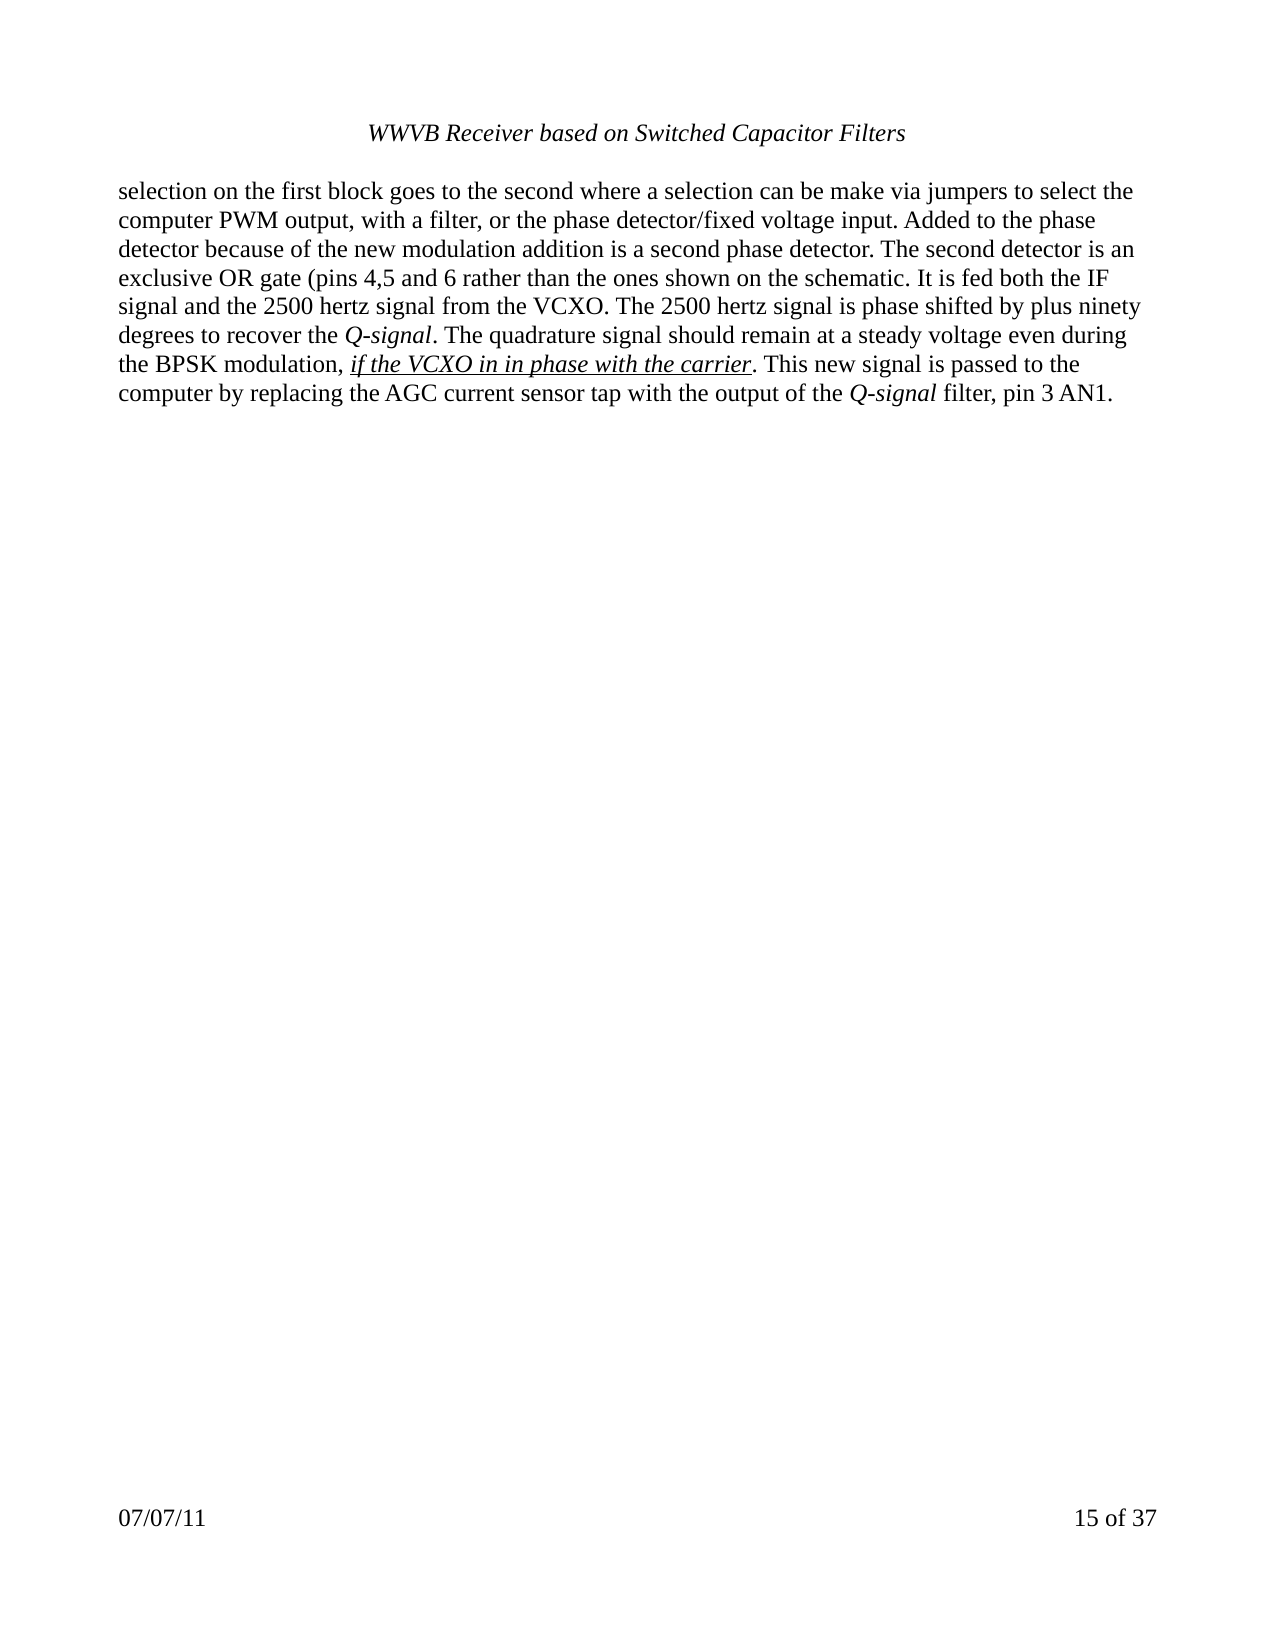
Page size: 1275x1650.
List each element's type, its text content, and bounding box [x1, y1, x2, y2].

text selection on the first block goes to the second where a selection can be make via jumpers to select the computer PWM output, with a filter, or the phase detector/fixed voltage input. Added to the phase detector because of the new modulation addition is a second phase detector. The second detector is an exclusive OR gate (pins 4,5 and 6 rather than the ones shown on the schematic. It is fed both the IF signal and the 2500 hertz signal from the VCXO. The 2500 hertz signal is phase shifted by plus ninety degrees to recover the Q-signal. The quadrature signal should remain at a steady voltage even during the BPSK modulation, if the VCXO in in phase with the carrier. This new signal is passed to the computer by replacing the AGC current sensor tap with the output of the Q-signal filter, pin 3 AN1. [118, 176, 1157, 406]
